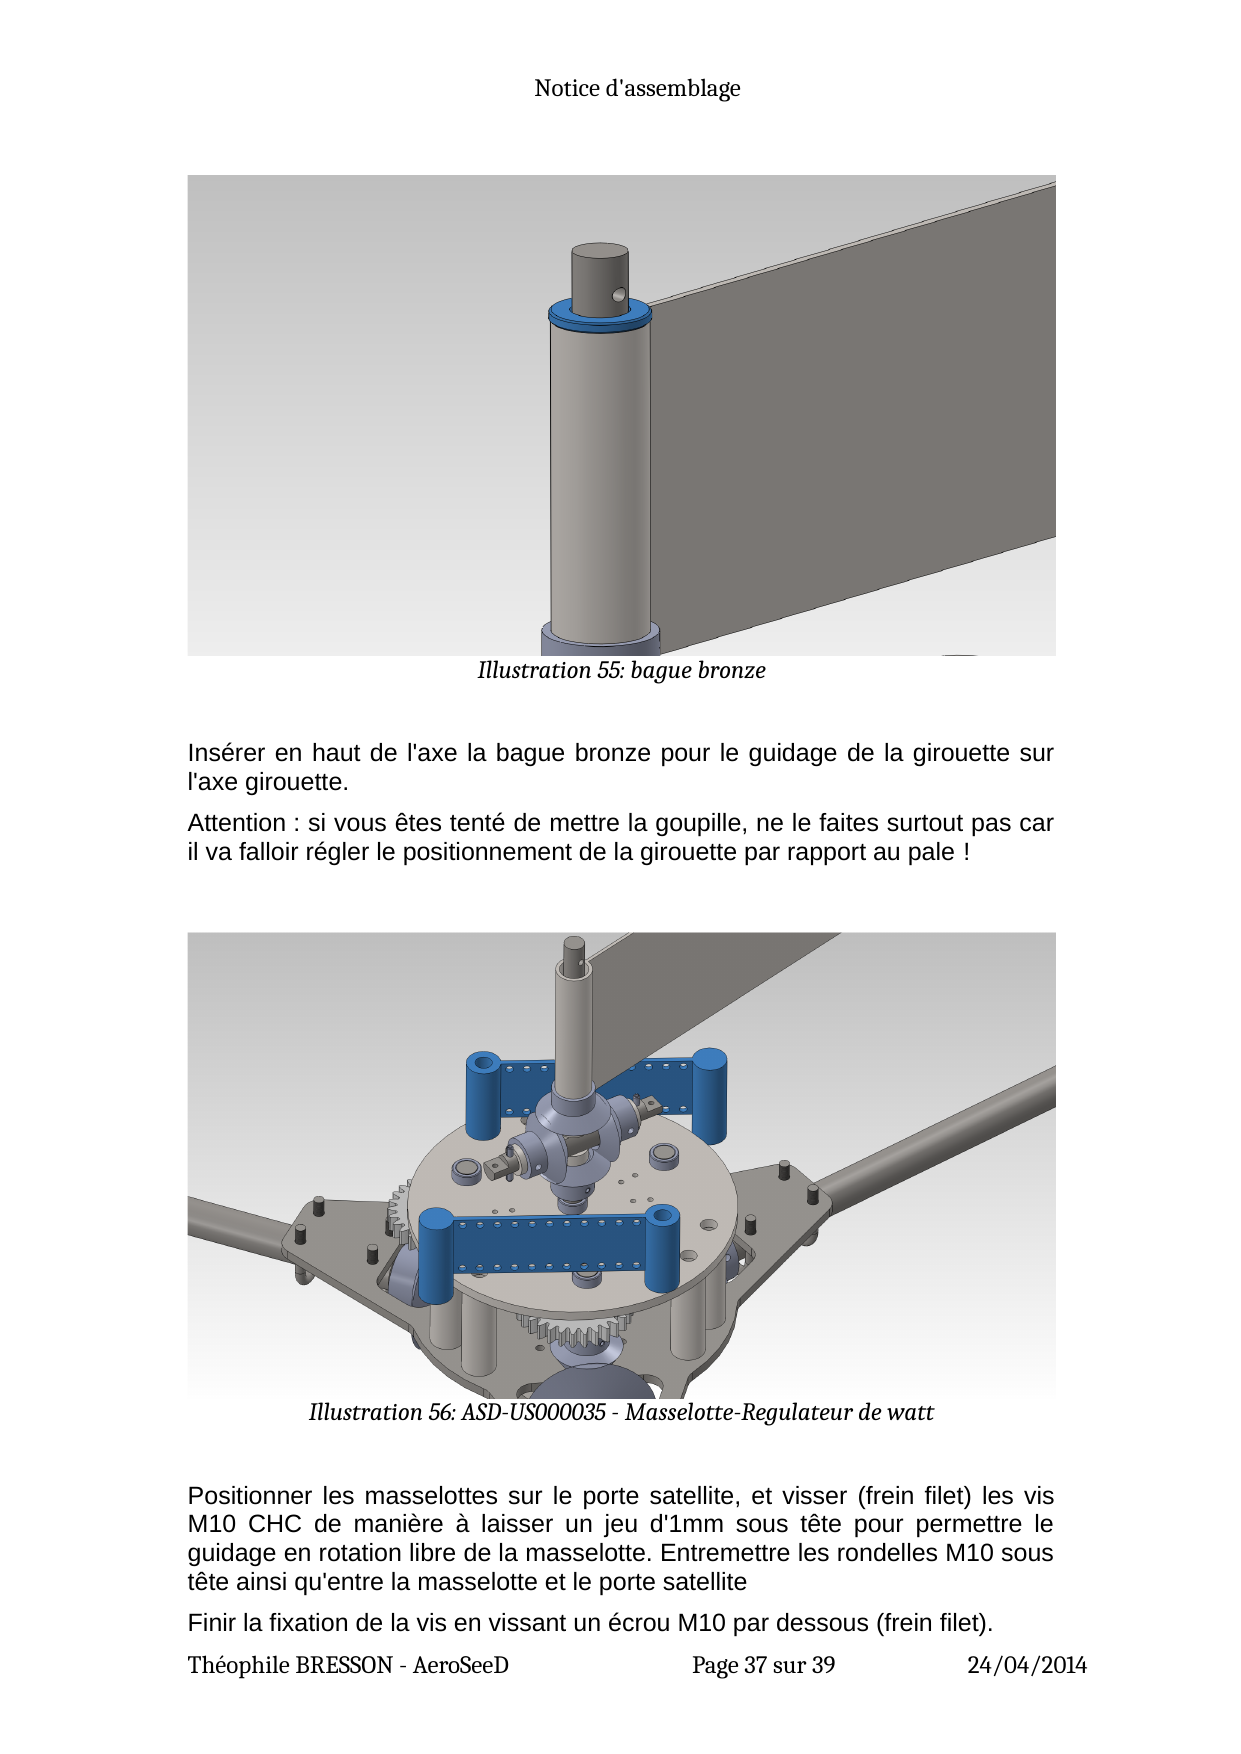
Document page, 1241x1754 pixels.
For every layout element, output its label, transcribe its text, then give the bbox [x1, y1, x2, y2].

text Positionner les masselottes sur le porte satellite, et visser (frein filet) les vis M10 CHC de manière à laisser un jeu d'1mm sous tête pour permettre le guidage en rotation libre de la masselotte. Entremettre les rondelles M10 sous tête ainsi qu'entre la masselotte et le porte satellite [187, 1481, 1056, 1596]
picture [187, 175, 1056, 656]
text Illustration 56: ASD-US000035 - Masselotte-Regulateur de watt [187, 1399, 1056, 1427]
text Illustration 55: bague bronze [187, 656, 1056, 685]
text Attention : si vous êtes tenté de mettre la goupille, ne le faites surtout pas car il va falloir régler le positionnement de la girouette par rapport au pale ! [187, 808, 1056, 866]
picture [187, 932, 1056, 1399]
text Finir la fixation de la vis en vissant un écrou M10 par dessous (frein filet). [187, 1608, 1056, 1637]
text Insérer en haut de l'axe la bague bronze pour le guidage de la girouette sur l'axe girouette. [187, 738, 1056, 796]
